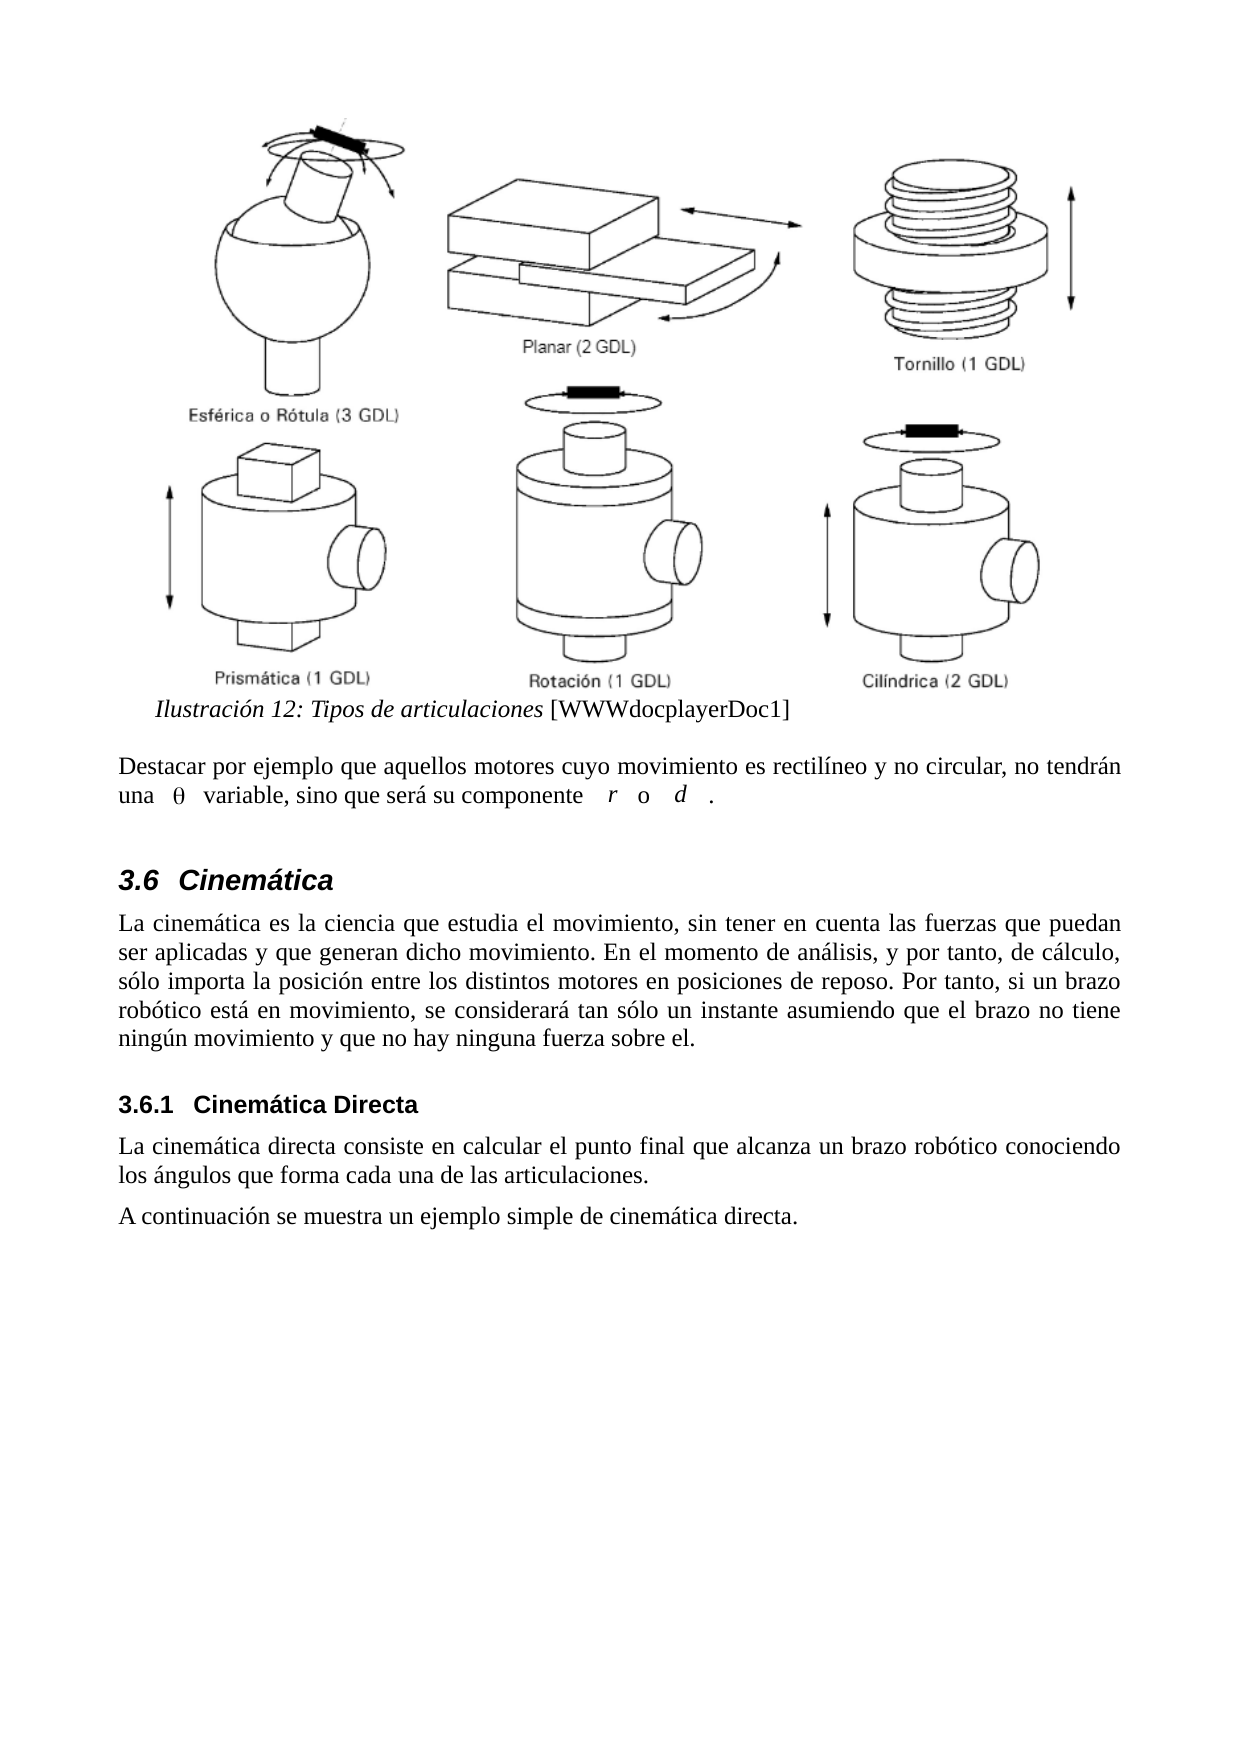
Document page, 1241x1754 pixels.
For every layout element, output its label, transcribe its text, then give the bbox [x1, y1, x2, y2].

text La cinemática directa consiste en calcular el punto final que alcanza un brazo robótico conociendo los ángulos que forma cada una de las articulaciones. [118, 1131, 1122, 1188]
picture [154, 118, 1086, 694]
text A continuación se muestra un ejemplo simple de cinemática directa. [118, 1201, 1122, 1230]
text La cinemática es la ciencia que estudia el movimiento, sin tener en cuenta las fuerzas que puedan ser aplicadas y que generan dicho movimiento. En el momento de análisis, y por tanto, de cálculo, sólo importa la posición entre los distintos motores en posiciones de reposo. Por tanto, si un brazo robótico está en movimiento, se considerará tan sólo un instante asumiendo que el brazo no tiene ningún movimiento y que no hay ninguna fuerza sobre el. [118, 908, 1122, 1052]
subtitle Cinemática [118, 862, 1122, 896]
text Ilustración 12: Tipos de articulaciones [WWWdocplayerDoc1] [155, 694, 1086, 722]
text Destacar por ejemplo que aquellos motores cuyo movimiento es rectilíneo y no circular, no tendrán unavariable, sino que será su componente o . [118, 751, 1122, 809]
subtitle Cinemática Directa [118, 1090, 1122, 1118]
